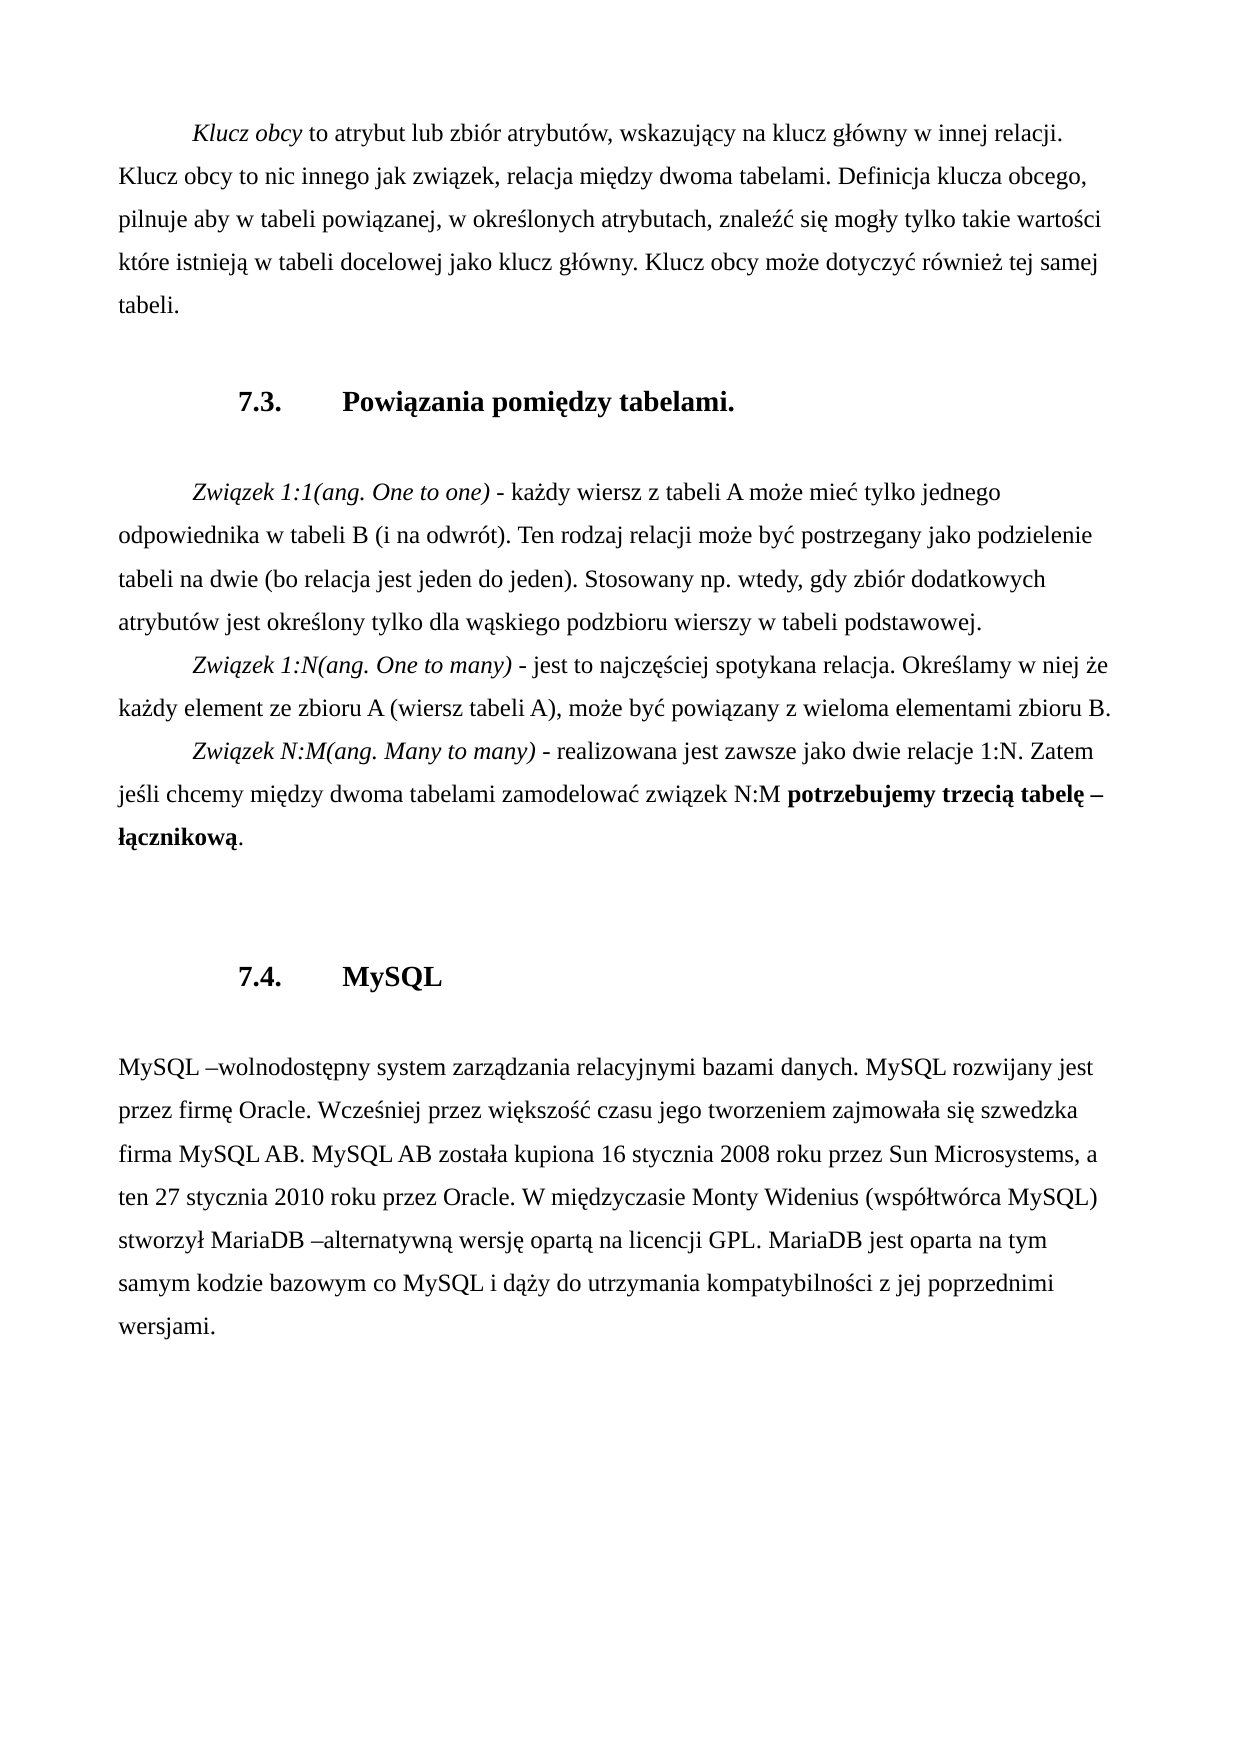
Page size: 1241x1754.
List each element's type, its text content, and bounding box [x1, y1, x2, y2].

text Związek N:M(ang. Many to many) - realizowana jest zawsze jako dwie relacje 1:N. Zatem jeśli chcemy między dwoma tabelami zamodelować związek N:M potrzebujemy trzecią tabelę – łącznikową. [118, 736, 1122, 851]
list MySQL [231, 959, 1122, 993]
list Powiązania pomiędzy tabelami. [231, 384, 1122, 418]
text MySQL –wolnodostępny system zarządzania relacyjnymi bazami danych. MySQL rozwijany jest przez firmę Oracle. Wcześniej przez większość czasu jego tworzeniem zajmowała się szwedzka firma MySQL AB. MySQL AB została kupiona 16 stycznia 2008 roku przez Sun Microsystems, a ten 27 stycznia 2010 roku przez Oracle. W międzyczasie Monty Widenius (współtwórca MySQL) stworzył MariaDB –alternatywną wersję opartą na licencji GPL. MariaDB jest oparta na tym samym kodzie bazowym co MySQL i dąży do utrzymania kompatybilności z jej poprzednimi wersjami. [118, 1052, 1122, 1340]
text Związek 1:1(ang. One to one) - każdy wiersz z tabeli A może mieć tylko jednego odpowiednika w tabeli B (i na odwrót). Ten rodzaj relacji może być postrzegany jako podzielenie tabeli na dwie (bo relacja jest jeden do jeden). Stosowany np. wtedy, gdy zbiór dodatkowych atrybutów jest określony tylko dla wąskiego podzbioru wierszy w tabeli podstawowej. [118, 477, 1122, 636]
text Klucz obcy to atrybut lub zbiór atrybutów, wskazujący na klucz główny w innej relacji. Klucz obcy to nic innego jak związek, relacja między dwoma tabelami. Definicja klucza obcego, pilnuje aby w tabeli powiązanej, w określonych atrybutach, znaleźć się mogły tylko takie wartości które istnieją w tabeli docelowej jako klucz główny. Klucz obcy może dotyczyć również tej samej tabeli. [118, 118, 1122, 319]
text Związek 1:N(ang. One to many) - jest to najczęściej spotykana relacja. Określamy w niej że każdy element ze zbioru A (wiersz tabeli A), może być powiązany z wieloma elementami zbioru B. [118, 650, 1122, 722]
